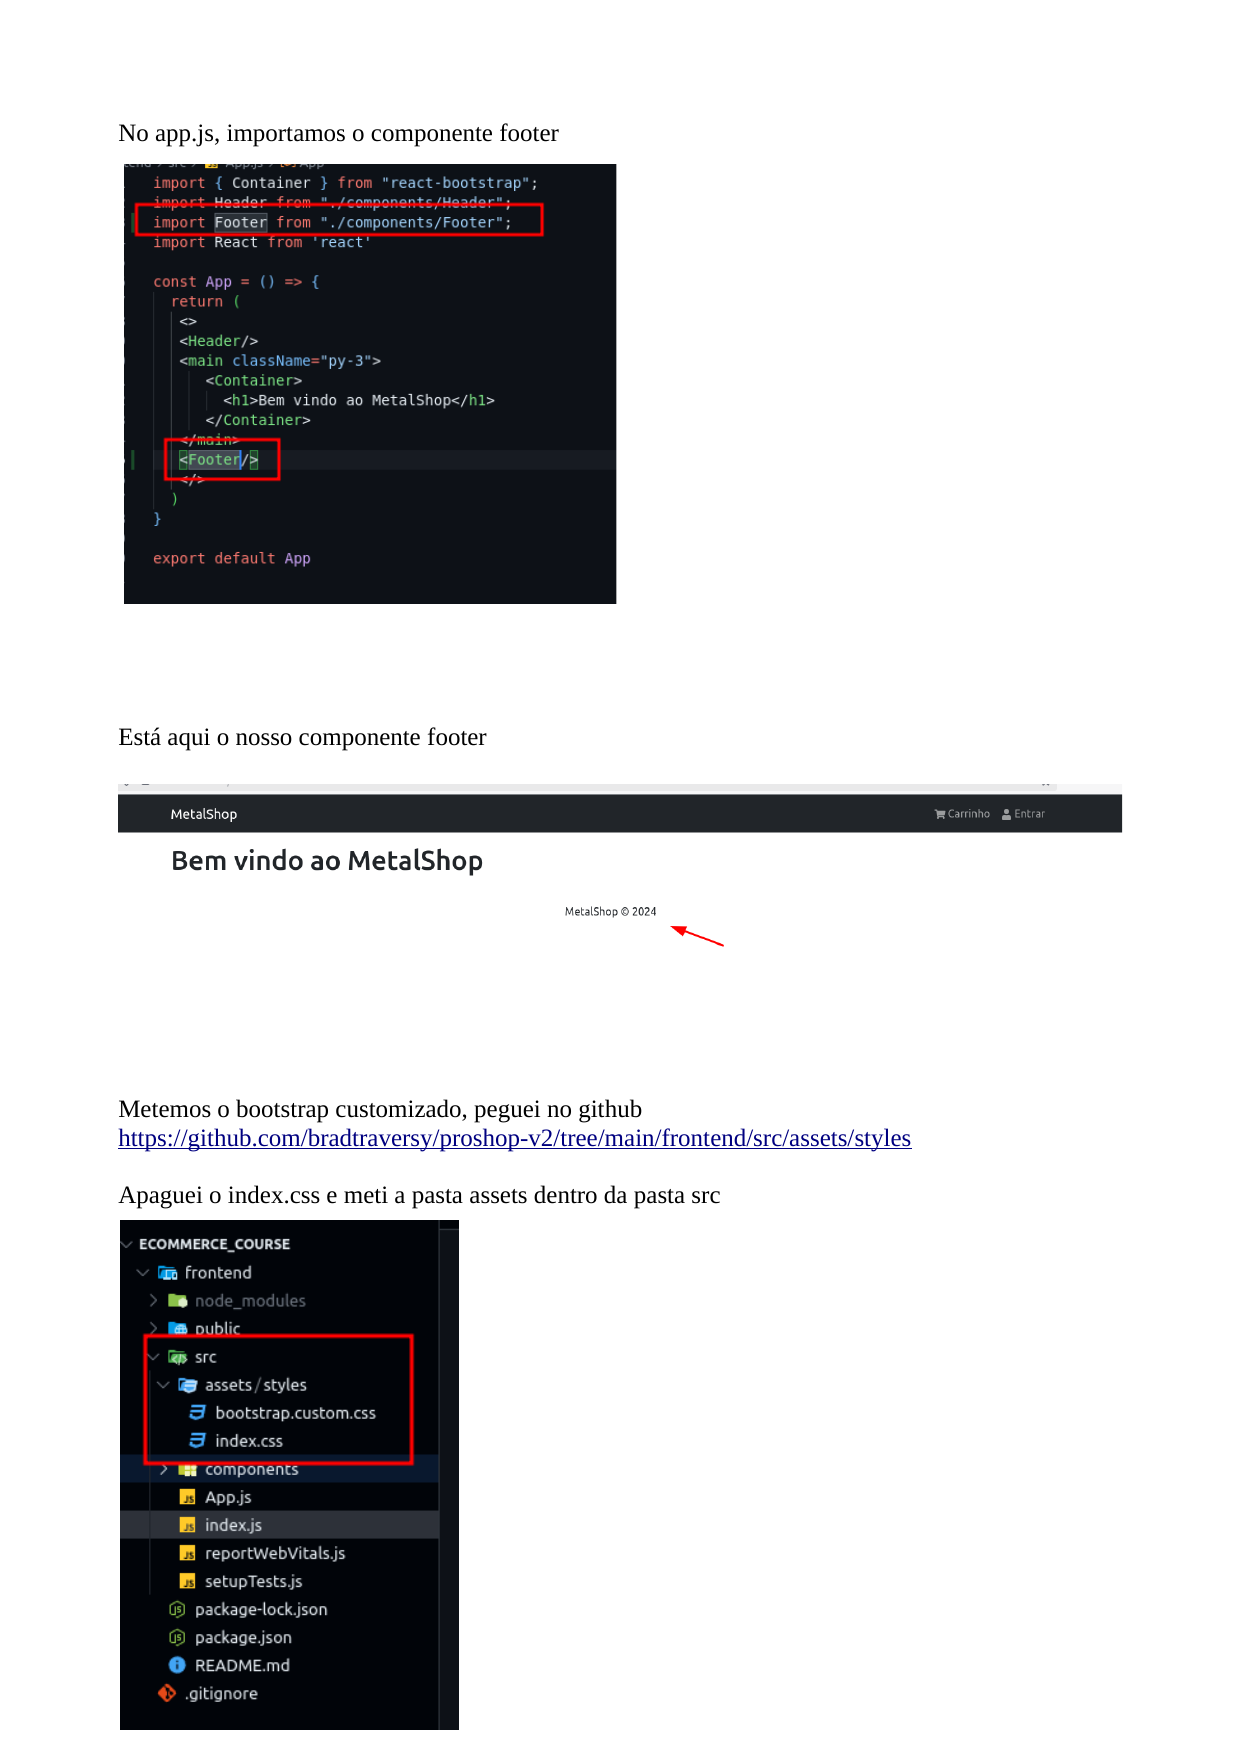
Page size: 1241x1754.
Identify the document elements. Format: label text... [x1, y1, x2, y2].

text https://github.com/bradtraversy/proshop-v2/tree/main/frontend/src/assets/styles [118, 1123, 1122, 1151]
picture [118, 784, 1123, 979]
picture [120, 1220, 459, 1730]
picture [124, 164, 617, 604]
text Está aqui o nosso componente footer [118, 722, 1122, 751]
text Apaguei o index.css e meti a pasta assets dentro da pasta src [118, 1180, 1122, 1209]
text Metemos o bootstrap customizado, peguei no github [118, 1094, 1122, 1123]
text No app.js, importamos o componente footer [118, 118, 1122, 147]
